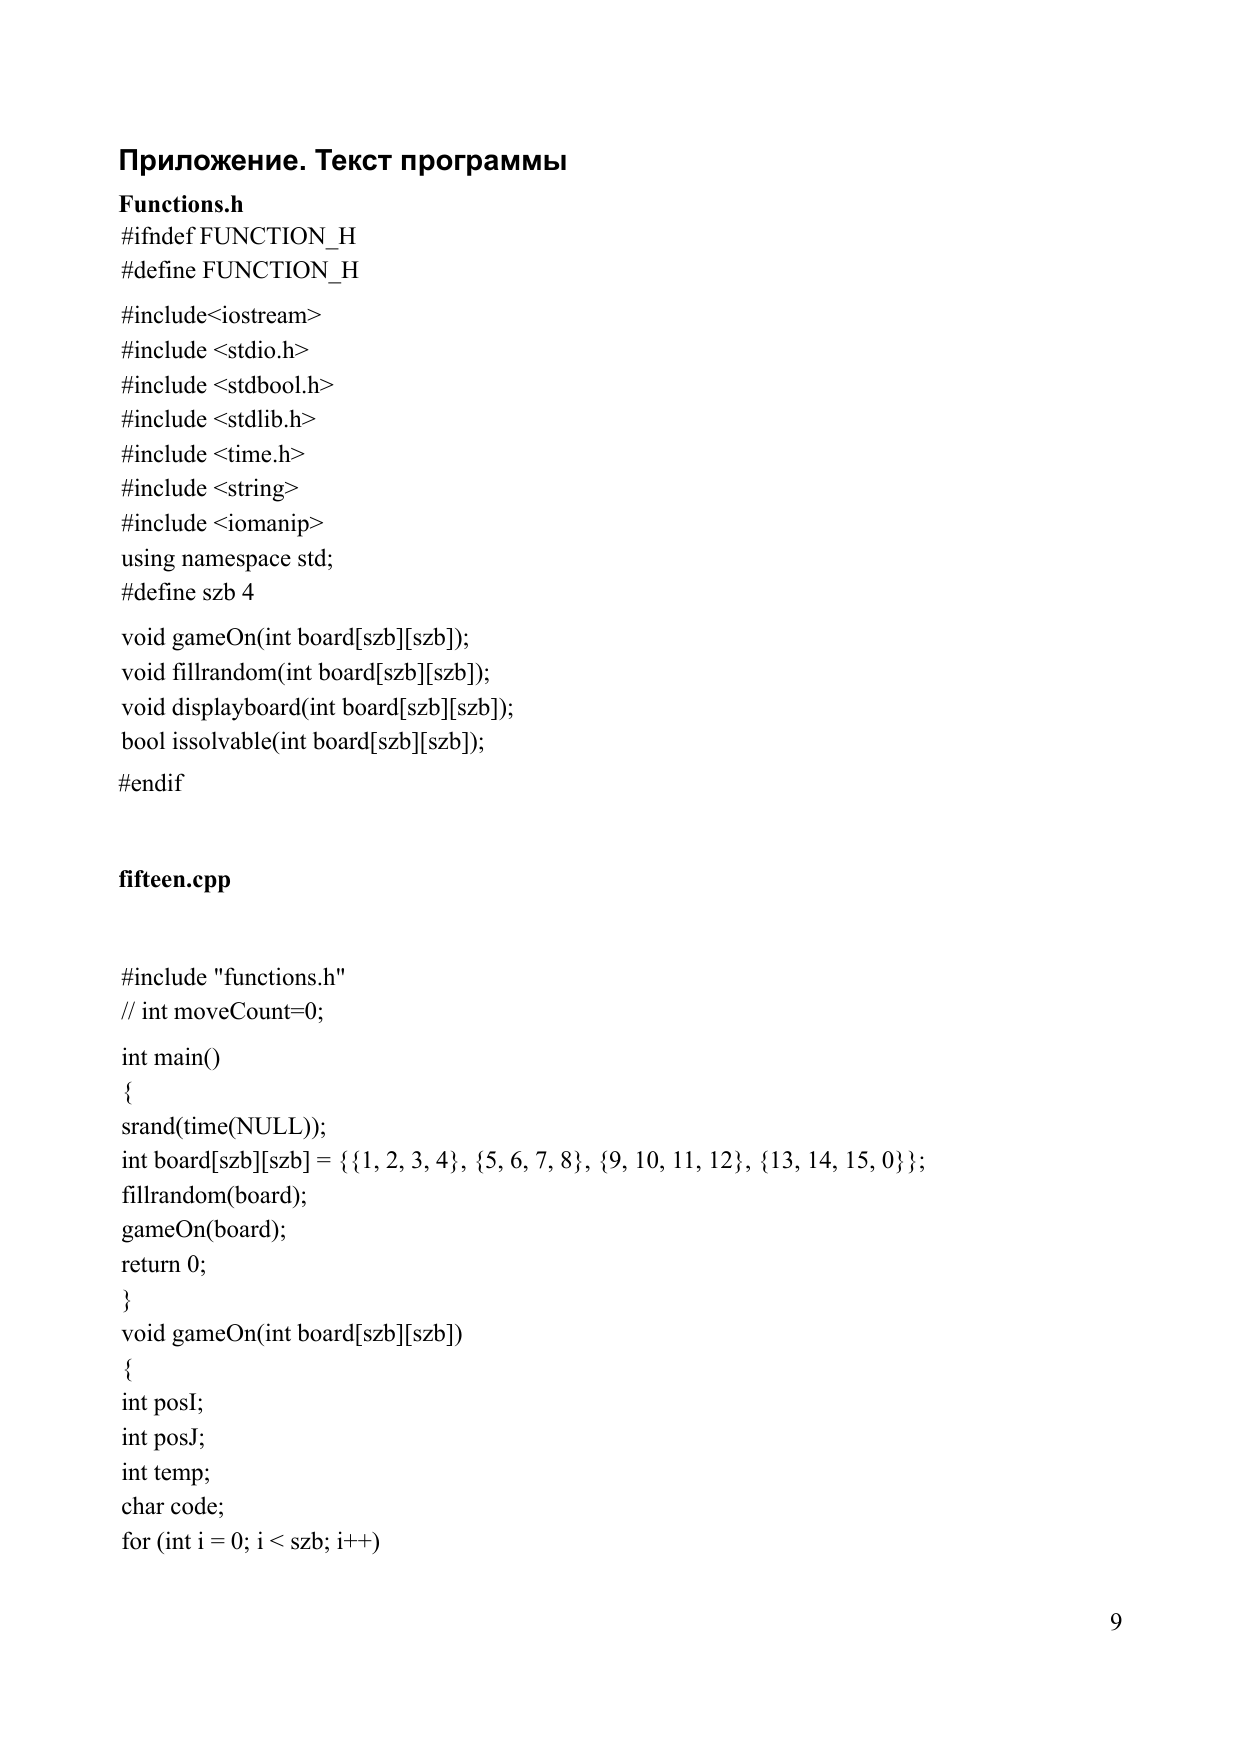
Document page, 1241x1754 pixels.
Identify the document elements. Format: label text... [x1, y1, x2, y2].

text Functions.h [118, 189, 1122, 218]
table_header int board[szb][szb] = {{1, 2, 3, 4}, {5, 6, 7, 8}, {9, 10, 11, 12}, {13, 14, 15, 0}}; [118, 1143, 939, 1177]
table_header #include<iostream> [118, 298, 335, 332]
table_header int main() [118, 1039, 233, 1073]
table_header #define szb 4 [118, 574, 268, 609]
table_header [118, 758, 136, 768]
table_header { [118, 1073, 154, 1108]
table_header void gameOn(int board[szb][szb]) [118, 1315, 474, 1350]
table_header [118, 609, 136, 619]
table_header void gameOn(int board[szb][szb]); [118, 620, 481, 654]
table_header #include <iomanip> [118, 505, 337, 540]
table_header gameOn(board); [118, 1212, 299, 1246]
table_header [118, 1028, 136, 1039]
table_header #include <stdlib.h> [118, 401, 330, 436]
table_header void fillrandom(int board[szb][szb]); [118, 654, 501, 689]
table_header for (int i = 0; i < szb; i++) [118, 1523, 389, 1557]
table_header #ifndef FUNCTION_H [118, 218, 372, 252]
table_header int posJ; [118, 1419, 218, 1454]
table_header srand(time(NULL)); [118, 1108, 339, 1142]
table_header #include <stdbool.h> [118, 367, 348, 401]
table_header int posI; [118, 1385, 216, 1419]
table_header [118, 287, 136, 298]
table_header #include "functions.h" [118, 959, 360, 993]
table_header } [118, 1281, 148, 1315]
table_header return 0; [118, 1246, 220, 1281]
table_header bool issolvable(int board[szb][szb]); [118, 723, 495, 758]
table_header void displayboard(int board[szb][szb]); [118, 689, 525, 723]
table_header fillrandom(board); [118, 1177, 320, 1212]
table_header #define FUNCTION_H [118, 253, 374, 287]
text #endif [118, 768, 1122, 797]
subtitle Приложение. Текст программы [118, 143, 1122, 177]
table_header // int moveCount=0; [118, 994, 337, 1028]
table_header char code; [118, 1488, 238, 1523]
table_header using namespace std; [118, 540, 346, 574]
table_header int temp; [118, 1454, 223, 1488]
table_header #include <stdio.h> [118, 332, 323, 367]
table_header { [118, 1350, 148, 1384]
text fifteen.cpp [118, 864, 1122, 892]
table_header #include <string> [118, 471, 312, 505]
table_header #include <time.h> [118, 436, 319, 471]
